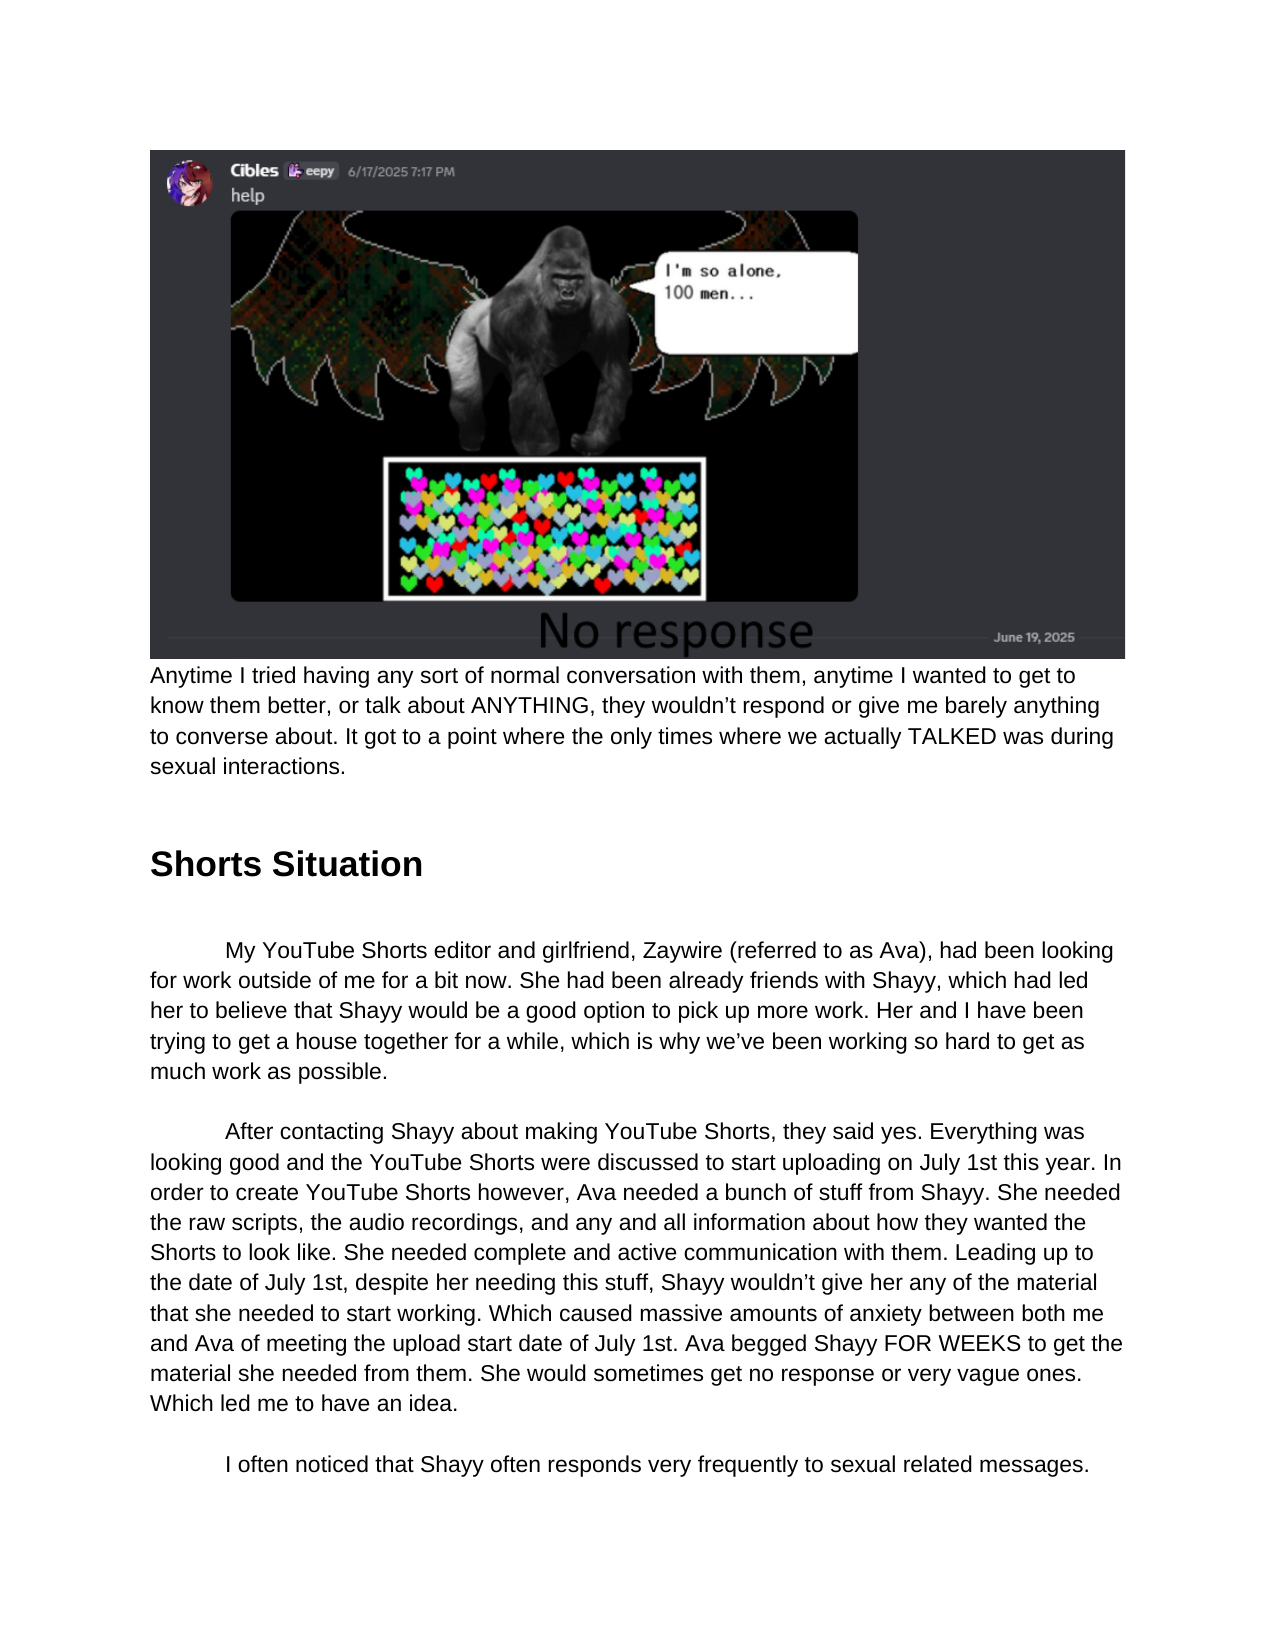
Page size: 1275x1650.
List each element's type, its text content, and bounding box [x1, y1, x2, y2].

text My YouTube Shorts editor and girlfriend, Zaywire (referred to as Ava), had been looking for work outside of me for a bit now. She had been already friends with Shayy, which had led her to believe that Shayy would be a good option to pick up more work. Her and I have been trying to get a house together for a while, which is why we’ve been working so hard to get as much work as possible. [150, 937, 1125, 1084]
text After contacting Shayy about making YouTube Shorts, they said yes. Everything was looking good and the YouTube Shorts were discussed to start uploading on July 1st this year. In order to create YouTube Shorts however, Ava needed a bunch of stuff from Shayy. She needed the raw scripts, the audio recordings, and any and all information about how they wanted the Shorts to look like. She needed complete and active communication with them. Leading up to the date of July 1st, despite her needing this stuff, Shayy wouldn’t give her any of the material that she needed to start working. Which caused massive amounts of anxiety between both me and Ava of meeting the upload start date of July 1st. Ava begged Shayy FOR WEEKS to get the material she needed from them. She would sometimes get no response or very vague ones. Which led me to have an idea. [150, 1118, 1125, 1416]
text Anytime I tried having any sort of normal conversation with them, anytime I wanted to get to know them better, or talk about ANYTHING, they wouldn’t respond or give me barely anything to converse about. It got to a point where the only times where we actually TALKED was during sexual interactions. [150, 662, 1125, 779]
picture [150, 150, 1125, 659]
text Shorts Situation [150, 843, 1125, 884]
text I often noticed that Shayy often responds very frequently to sexual related messages. [150, 1451, 1125, 1477]
